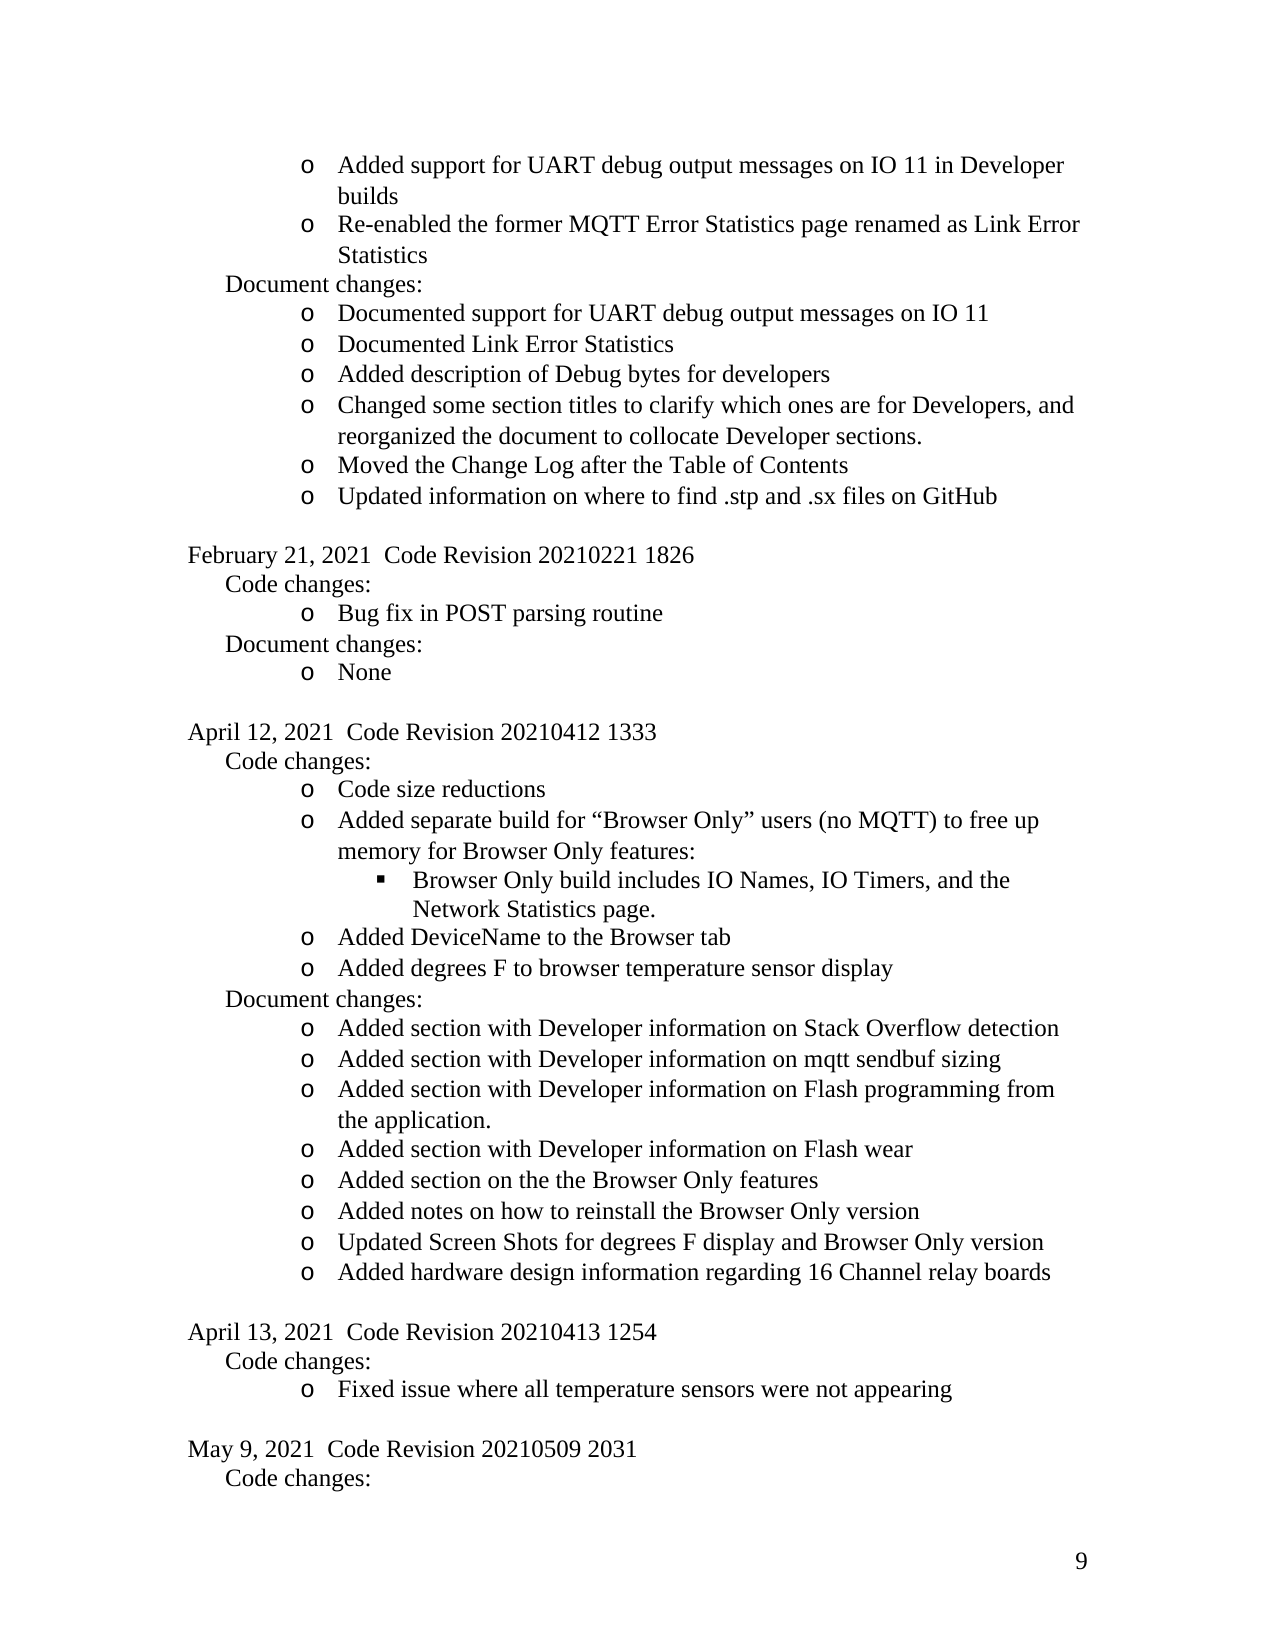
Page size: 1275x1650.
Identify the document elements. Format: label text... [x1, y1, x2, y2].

list Added DeviceName to the Browser tab [300, 922, 1087, 953]
list Changed some section titles to clarify which ones are for Developers, and reorganized the document to collocate Developer sections. [300, 390, 1087, 450]
list Code size reductions [300, 774, 1087, 805]
list Added section with Developer information on Stack Overflow detection [300, 1013, 1087, 1044]
text April 13, 2021 Code Revision 20210413 1254 [187, 1317, 1087, 1346]
list Updated Screen Shots for degrees F display and Browser Only version [300, 1227, 1087, 1257]
list Added hardware design information regarding 16 Channel relay boards [300, 1257, 1087, 1288]
list Added notes on how to reinstall the Browser Only version [300, 1196, 1087, 1227]
list Added section with Developer information on Flash wear [300, 1134, 1087, 1165]
list Added support for UART debug output messages on IO 11 in Developer builds [300, 150, 1087, 209]
list Updated information on where to find .stp and .sx files on GitHub [300, 481, 1087, 512]
text Document changes: [225, 629, 1087, 657]
text Document changes: [225, 984, 1087, 1013]
list Fixed issue where all temperature sensors were not appearing [300, 1374, 1087, 1405]
list Added description of Debug bytes for developers [300, 359, 1087, 390]
text Code changes: [225, 569, 1087, 598]
list Documented support for UART debug output messages on IO 11 [300, 298, 1087, 329]
text Document changes: [225, 269, 1087, 298]
list Added section with Developer information on mqtt sendbuf sizing [300, 1044, 1087, 1074]
text Code changes: [225, 746, 1087, 774]
text April 12, 2021 Code Revision 20210412 1333 [187, 717, 1087, 746]
list Added section with Developer information on Flash programming from the application. [300, 1074, 1087, 1134]
list None [300, 657, 1087, 688]
list Added separate build for “Browser Only” users (no MQTT) to free up memory for Browser Only features: [300, 805, 1087, 865]
text Code changes: [225, 1463, 1087, 1492]
list Added section on the the Browser Only features [300, 1165, 1087, 1196]
text February 21, 2021 Code Revision 20210221 1826 [187, 540, 1087, 569]
text Code changes: [225, 1346, 1087, 1374]
list Moved the Change Log after the Table of Contents [300, 450, 1087, 481]
list Documented Link Error Statistics [300, 329, 1087, 359]
list Bug fix in POST parsing routine [300, 598, 1087, 629]
list Re-enabled the former MQTT Error Statistics page renamed as Link Error Statistics [300, 209, 1087, 269]
list Added degrees F to browser temperature sensor display [300, 953, 1087, 984]
text May 9, 2021 Code Revision 20210509 2031 [187, 1434, 1087, 1463]
list Browser Only build includes IO Names, IO Timers, and the Network Statistics page. [375, 865, 1087, 922]
